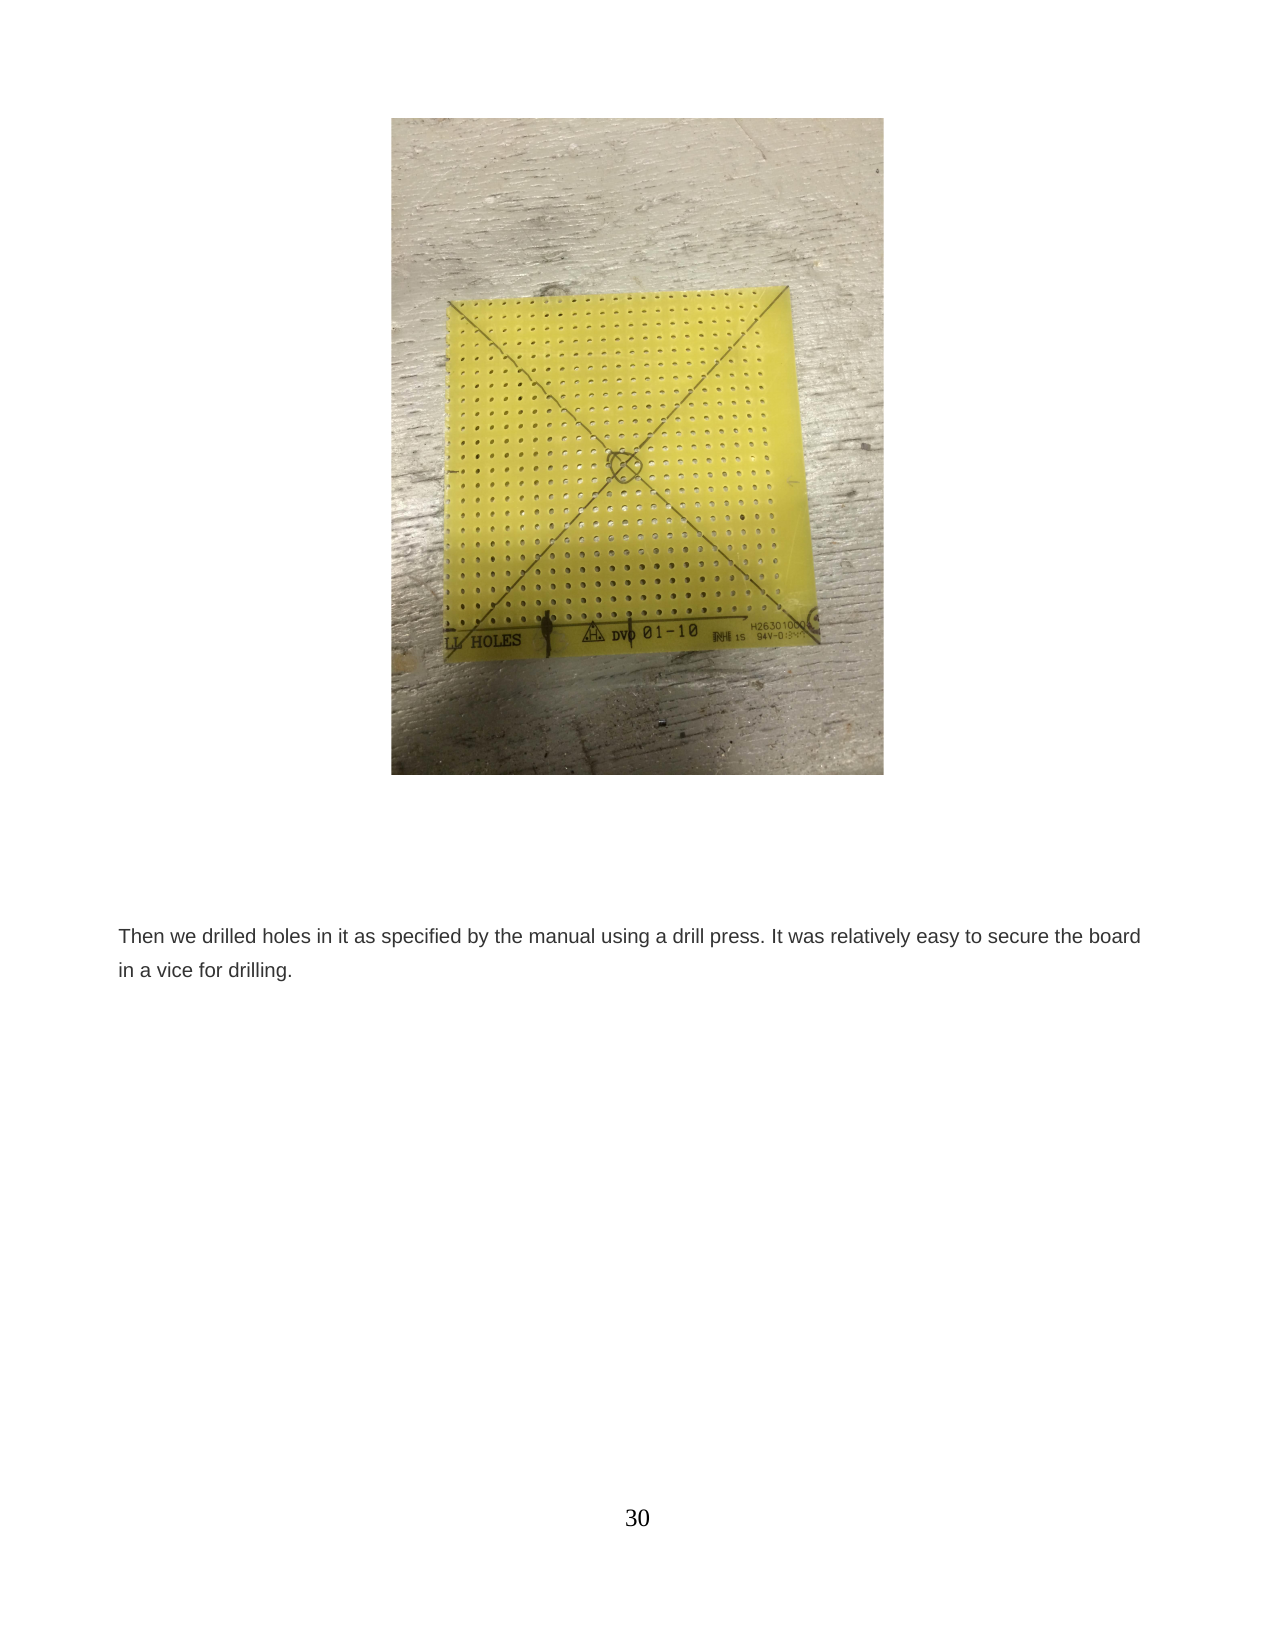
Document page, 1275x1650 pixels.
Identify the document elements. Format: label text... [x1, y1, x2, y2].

text Then we drilled holes in it as specified by the manual using a drill press. It was relatively easy to secure the board in a vice for drilling. [118, 913, 1157, 982]
picture [391, 118, 884, 775]
